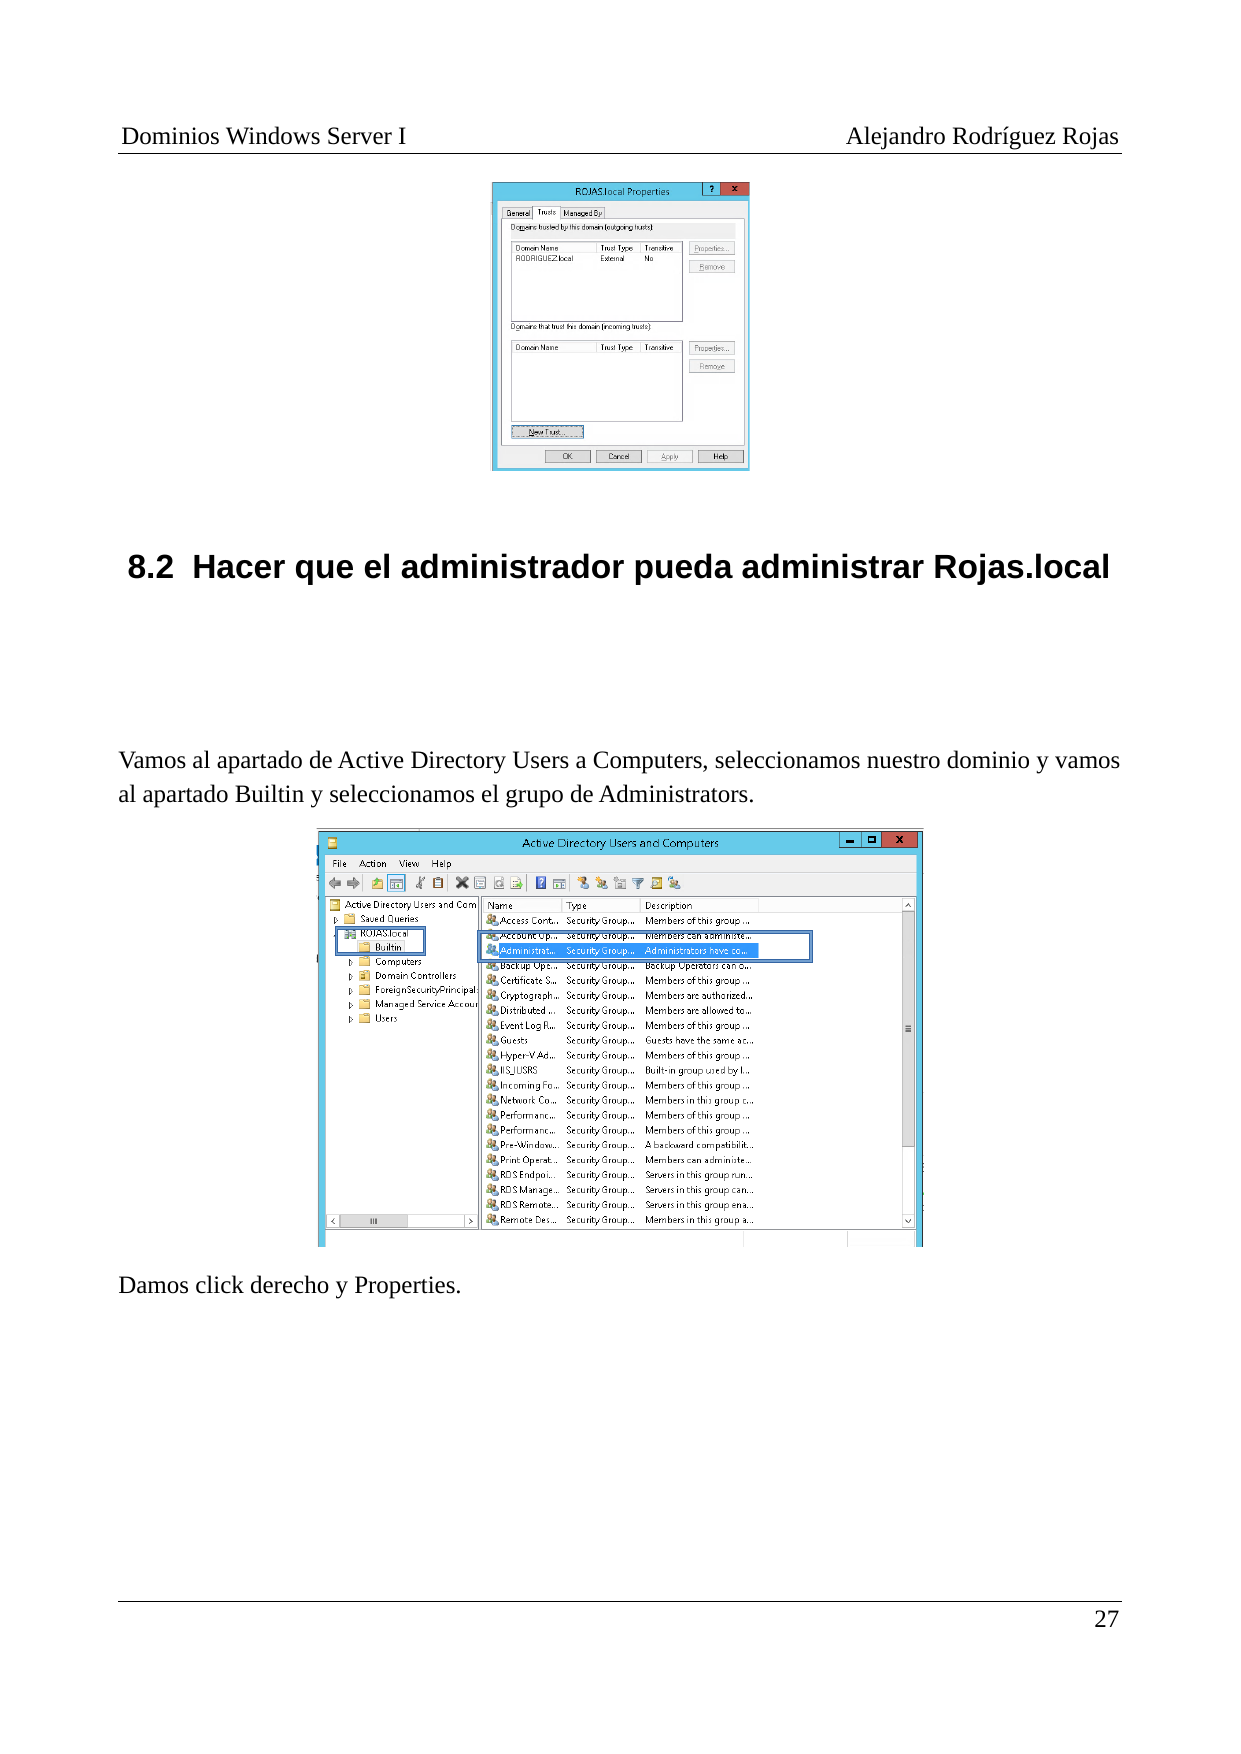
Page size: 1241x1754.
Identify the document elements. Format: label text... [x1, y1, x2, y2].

picture [316, 828, 440, 1247]
subtitle Hacer que el administrador pueda administrar Rojas.local [118, 547, 1122, 585]
picture [605, 182, 739, 471]
text Damos click derecho y Properties. [118, 1270, 1122, 1299]
text Vamos al apartado de Active Directory Users a Computers, seleccionamos nuestro dominio y vamos al apartado Builtin y seleccionamos el grupo de Administrators. [118, 745, 1122, 808]
